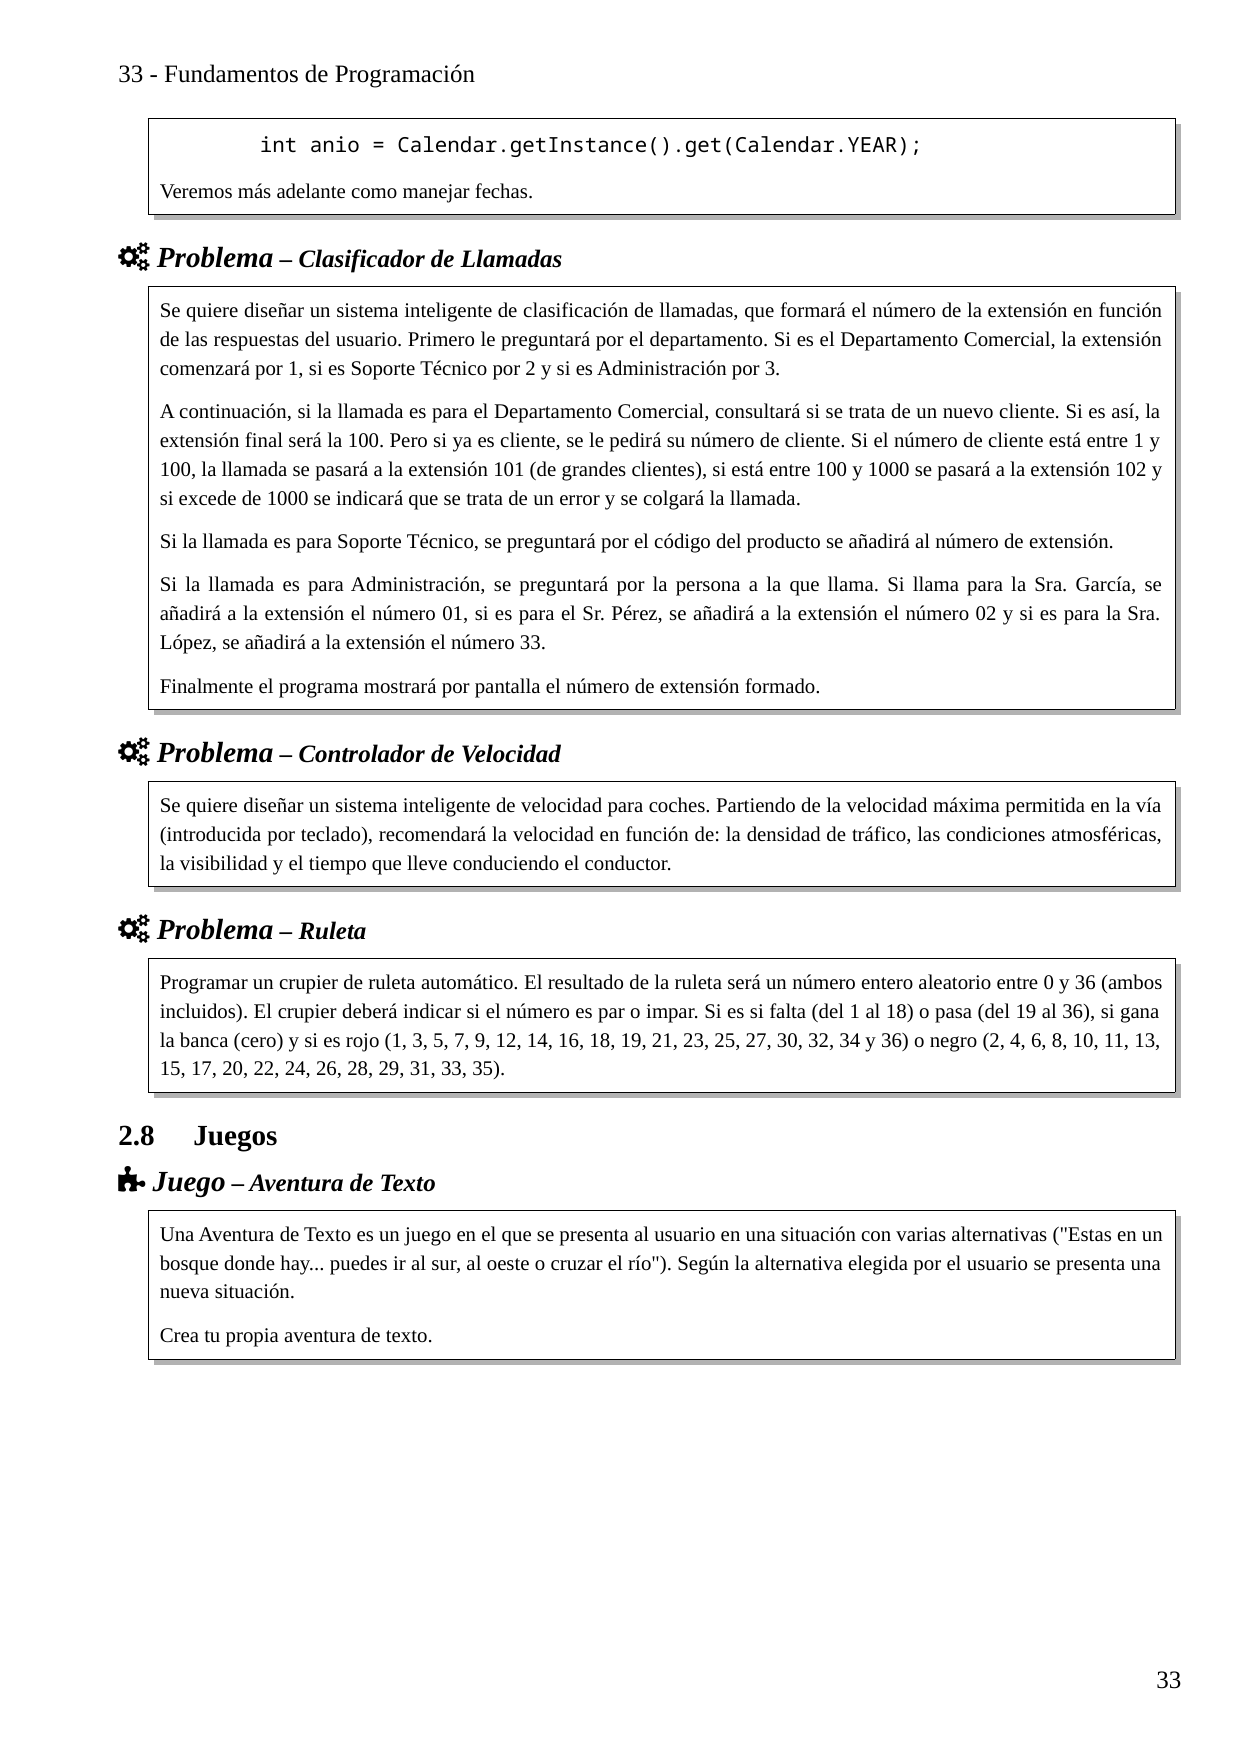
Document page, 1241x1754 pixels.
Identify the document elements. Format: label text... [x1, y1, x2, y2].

text Una Aventura de Texto es un juego en el que se presenta al usuario en una situación con varias alternativas ("Estas en un bosque donde hay... puedes ir al sur, al oeste o cruzar el río"). Según la alternativa elegida por el usuario se presenta una nueva situación. [149, 1211, 1175, 1303]
text  Problema – Clasificador de Llamadas [118, 240, 1181, 273]
text Se quiere diseñar un sistema inteligente de clasificación de llamadas, que formará el número de la extensión en función de las respuestas del usuario. Primero le preguntará por el departamento. Si es el Departamento Comercial, la extensión comenzará por 1, si es Soporte Técnico por 2 y si es Administración por 3. [149, 287, 1175, 379]
text  Juego – Aventura de Texto [118, 1164, 1181, 1197]
text Si la llamada es para Administración, se preguntará por la persona a la que llama. Si llama para la Sra. García, se añadirá a la extensión el número 01, si es para el Sr. Pérez, se añadirá a la extensión el número 02 y si es para la Sra. López, se añadirá a la extensión el número 33. [149, 561, 1175, 654]
text Veremos más adelante como manejar fechas. [149, 167, 1175, 214]
text Finalmente el programa mostrará por pantalla el número de extensión formado. [149, 662, 1175, 709]
text Se quiere diseñar un sistema inteligente de velocidad para coches. Partiendo de la velocidad máxima permitida en la vía (introducida por teclado), recomendará la velocidad en función de: la densidad de tráfico, las condiciones atmosféricas, la visibilidad y el tiempo que lleve conduciendo el conductor. [149, 782, 1175, 886]
text int anio = Calendar.getInstance().get(Calendar.YEAR); [149, 119, 1175, 158]
text  Problema – Ruleta [118, 912, 1181, 945]
text Crea tu propia aventura de texto. [149, 1311, 1175, 1359]
text Programar un crupier de ruleta automático. El resultado de la ruleta será un número entero aleatorio entre 0 y 36 (ambos incluidos). El crupier deberá indicar si el número es par o impar. Si es si falta (del 1 al 18) o pasa (del 19 al 36), si gana la banca (cero) y si es rojo (1, 3, 5, 7, 9, 12, 14, 16, 18, 19, 21, 23, 25, 27, 30, 32, 34 y 36) o negro (2, 4, 6, 8, 10, 11, 13, 15, 17, 20, 22, 24, 26, 28, 29, 31, 33, 35). [149, 959, 1175, 1092]
text  Problema – Controlador de Velocidad [118, 735, 1181, 768]
text Si la llamada es para Soporte Técnico, se preguntará por el código del producto se añadirá al número de extensión. [149, 517, 1175, 553]
text A continuación, si la llamada es para el Departamento Comercial, consultará si se trata de un nuevo cliente. Si es así, la extensión final será la 100. Pero si ya es cliente, se le pedirá su número de cliente. Si el número de cliente está entre 1 y 100, la llamada se pasará a la extensión 101 (de grandes clientes), si está entre 100 y 1000 se pasará a la extensión 102 y si excede de 1000 se indicará que se trata de un error y se colgará la llamada. [149, 387, 1175, 509]
subtitle Juegos [118, 1118, 1181, 1151]
